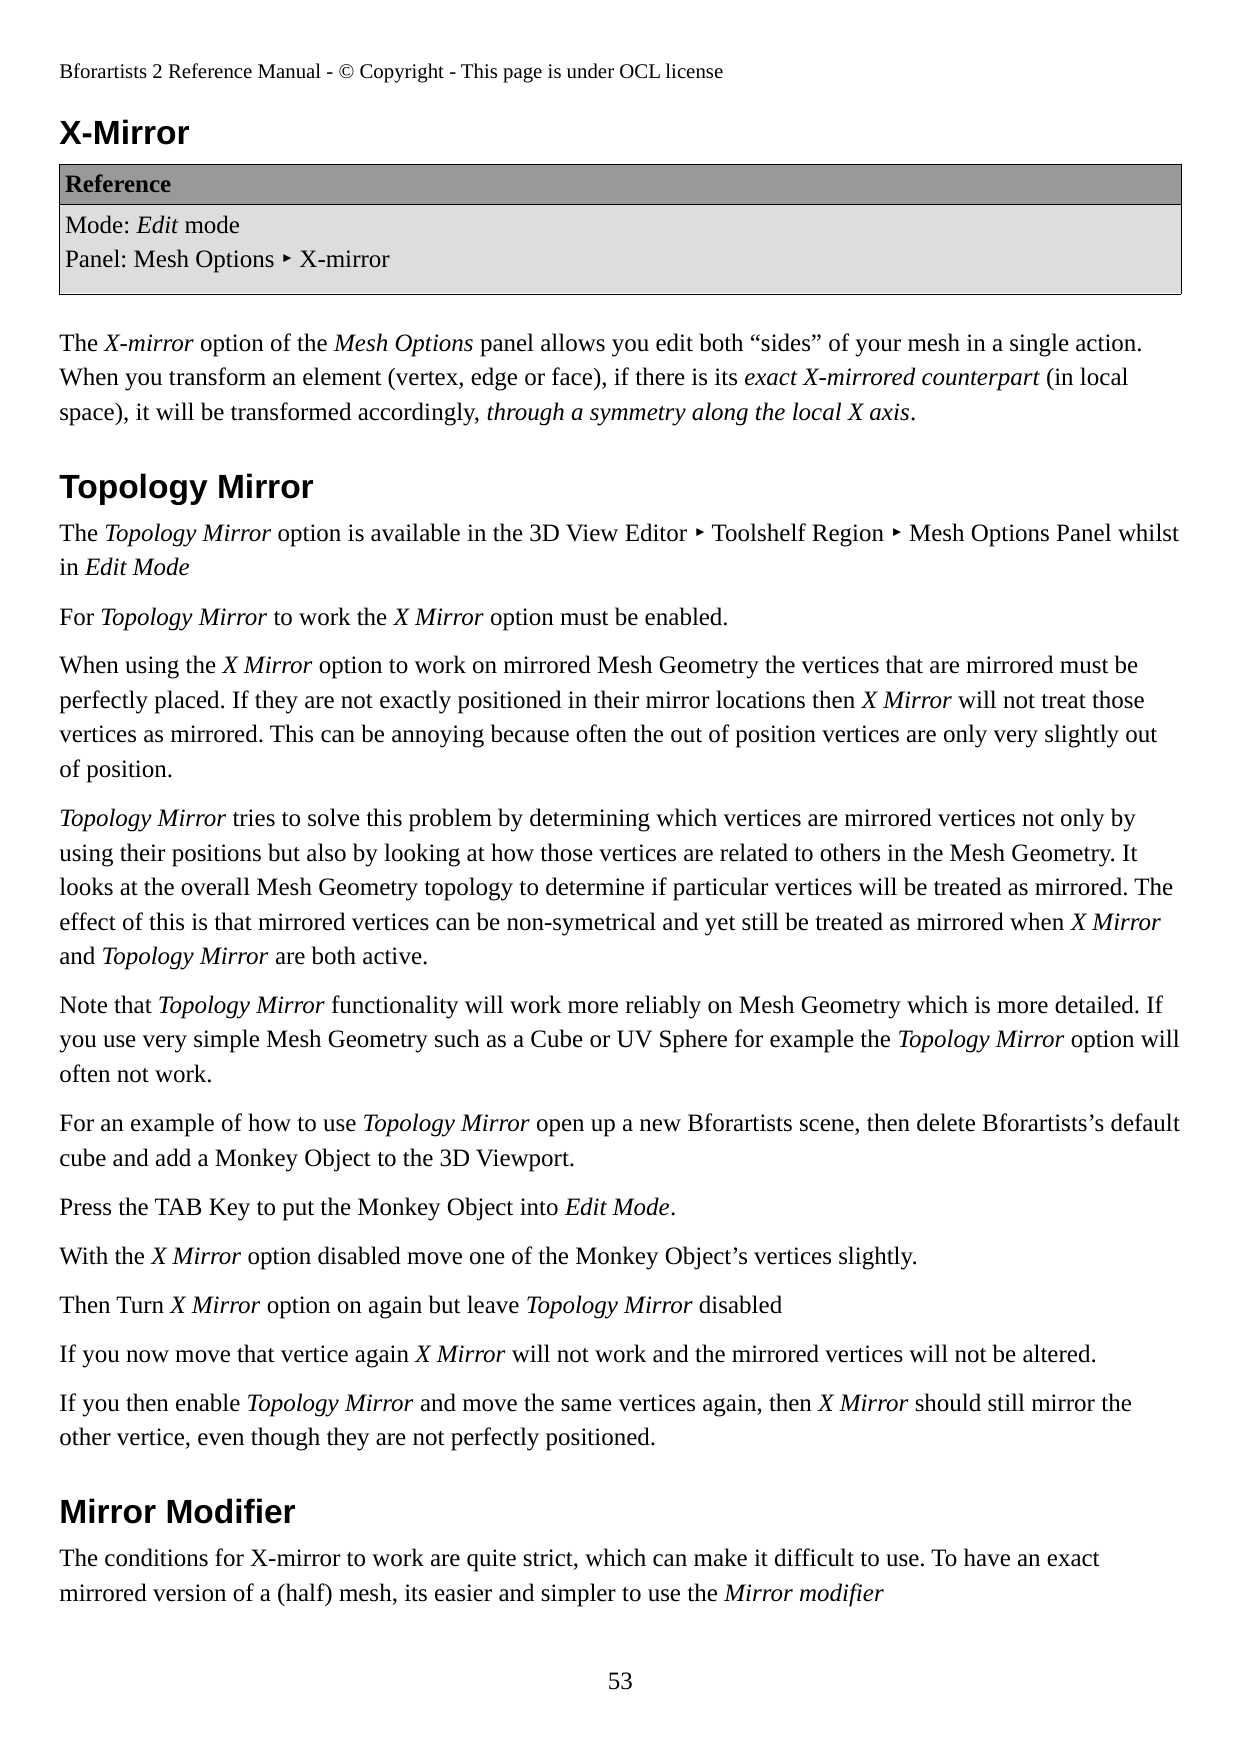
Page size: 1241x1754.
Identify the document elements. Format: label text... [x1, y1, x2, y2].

text The X-mirror option of the Mesh Options panel allows you edit both “sides” of your mesh in a single action. When you transform an element (vertex, edge or face), if there is its exact X-mirrored counterpart (in local space), it will be transformed accordingly, through a symmetry along the local X axis. [59, 328, 1181, 426]
subtitle Mirror Modifier [59, 1492, 1181, 1531]
table_header Reference [60, 165, 1181, 204]
table_cell Mode: Edit mode Panel: Mesh Options ‣ X-mirror [60, 205, 1181, 293]
text When using the X Mirror option to work on mirrored Mesh Geometry the vertices that are mirrored must be perfectly placed. If they are not exactly positioned in their mirror locations then X Mirror will not treat those vertices as mirrored. This can be annoying because often the out of position vertices are only very slightly out of position. [59, 651, 1181, 783]
text For Topology Mirror to work the X Mirror option must be enabled. [59, 602, 1181, 630]
text If you then enable Topology Mirror and move the same vertices again, then X Mirror should still mirror the other vertice, even though they are not perfectly positioned. [59, 1388, 1181, 1451]
text For an example of how to use Topology Mirror open up a new Bforartists scene, then delete Bforartists’s default cube and add a Monkey Object to the 3D Viewport. [59, 1108, 1181, 1171]
subtitle X-Mirror [59, 113, 1181, 151]
text With the X Mirror option disabled move one of the Monkey Object’s vertices slightly. [59, 1241, 1181, 1269]
subtitle Topology Mirror [59, 467, 1181, 506]
text If you now move that vertice again X Mirror will not work and the mirrored vertices will not be altered. [59, 1339, 1181, 1368]
text Then Turn X Mirror option on again but leave Topology Mirror disabled [59, 1290, 1181, 1318]
text Note that Topology Mirror functionality will work more reliably on Mesh Geometry which is more detailed. If you use very simple Mesh Geometry such as a Cube or UV Sphere for example the Topology Mirror option will often not work. [59, 990, 1181, 1088]
text Press the TAB Key to put the Monkey Object into Edit Mode. [59, 1192, 1181, 1220]
text Topology Mirror tries to solve this problem by determining which vertices are mirrored vertices not only by using their positions but also by looking at how those vertices are related to others in the Mesh Geometry. It looks at the overall Mesh Geometry topology to determine if particular vertices will be treated as mirrored. The effect of this is that mirrored vertices can be non-symetrical and yet still be treated as mirrored when X Mirror and Topology Mirror are both active. [59, 803, 1181, 970]
text The conditions for X-mirror to work are quite strict, which can make it difficult to use. To have an exact mirrored version of a (half) mesh, its easier and simpler to use the Mirror modifier [59, 1543, 1181, 1607]
text The Topology Mirror option is available in the 3D View Editor ‣ Toolshelf Region ‣ Mesh Options Panel whilst in Edit Mode [59, 518, 1181, 581]
